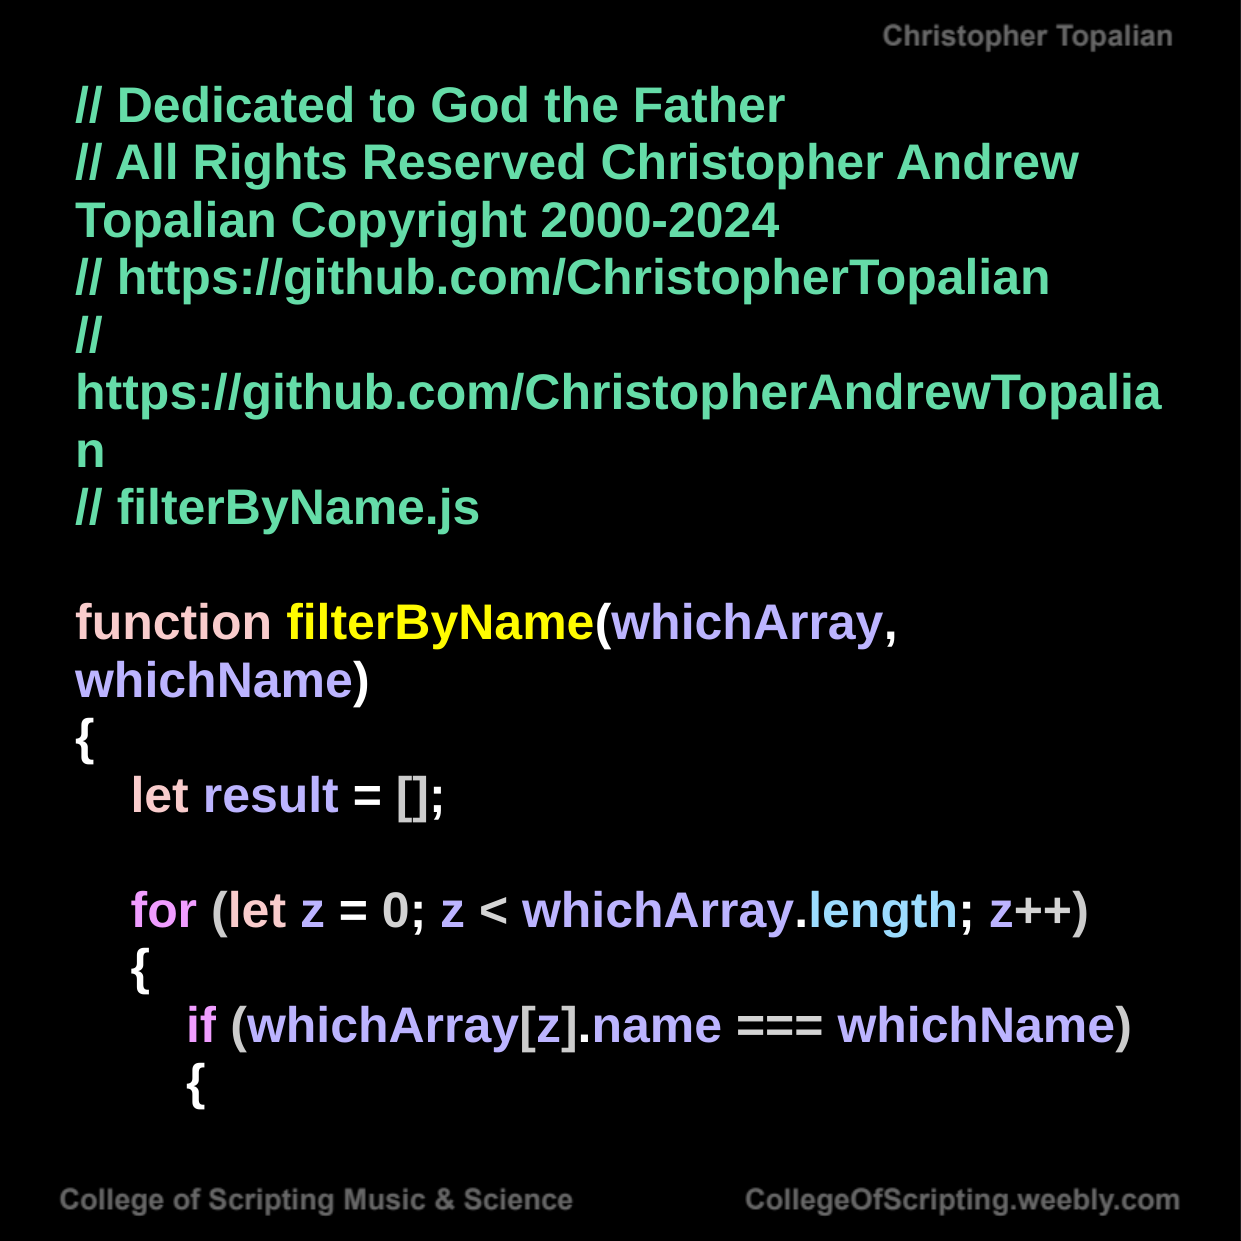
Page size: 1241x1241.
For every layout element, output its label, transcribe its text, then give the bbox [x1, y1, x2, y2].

text { [75, 707, 1166, 765]
text let result = []; [75, 765, 1166, 822]
text // https://github.com/ChristopherAndrewTopalian [75, 305, 1166, 477]
text for (let z = 0; z < whichArray.length; z++) [75, 880, 1166, 937]
text { [75, 937, 1166, 995]
text // Dedicated to God the Father [75, 75, 1166, 132]
text if (whichArray[z].name === whichName) [75, 995, 1166, 1052]
text function filterByName(whichArray, whichName) [75, 592, 1166, 707]
text // All Rights Reserved Christopher Andrew Topalian Copyright 2000-2024 [75, 132, 1166, 247]
text // filterByName.js [75, 477, 1166, 535]
text // https://github.com/ChristopherTopalian [75, 247, 1166, 305]
text { [75, 1052, 1166, 1110]
